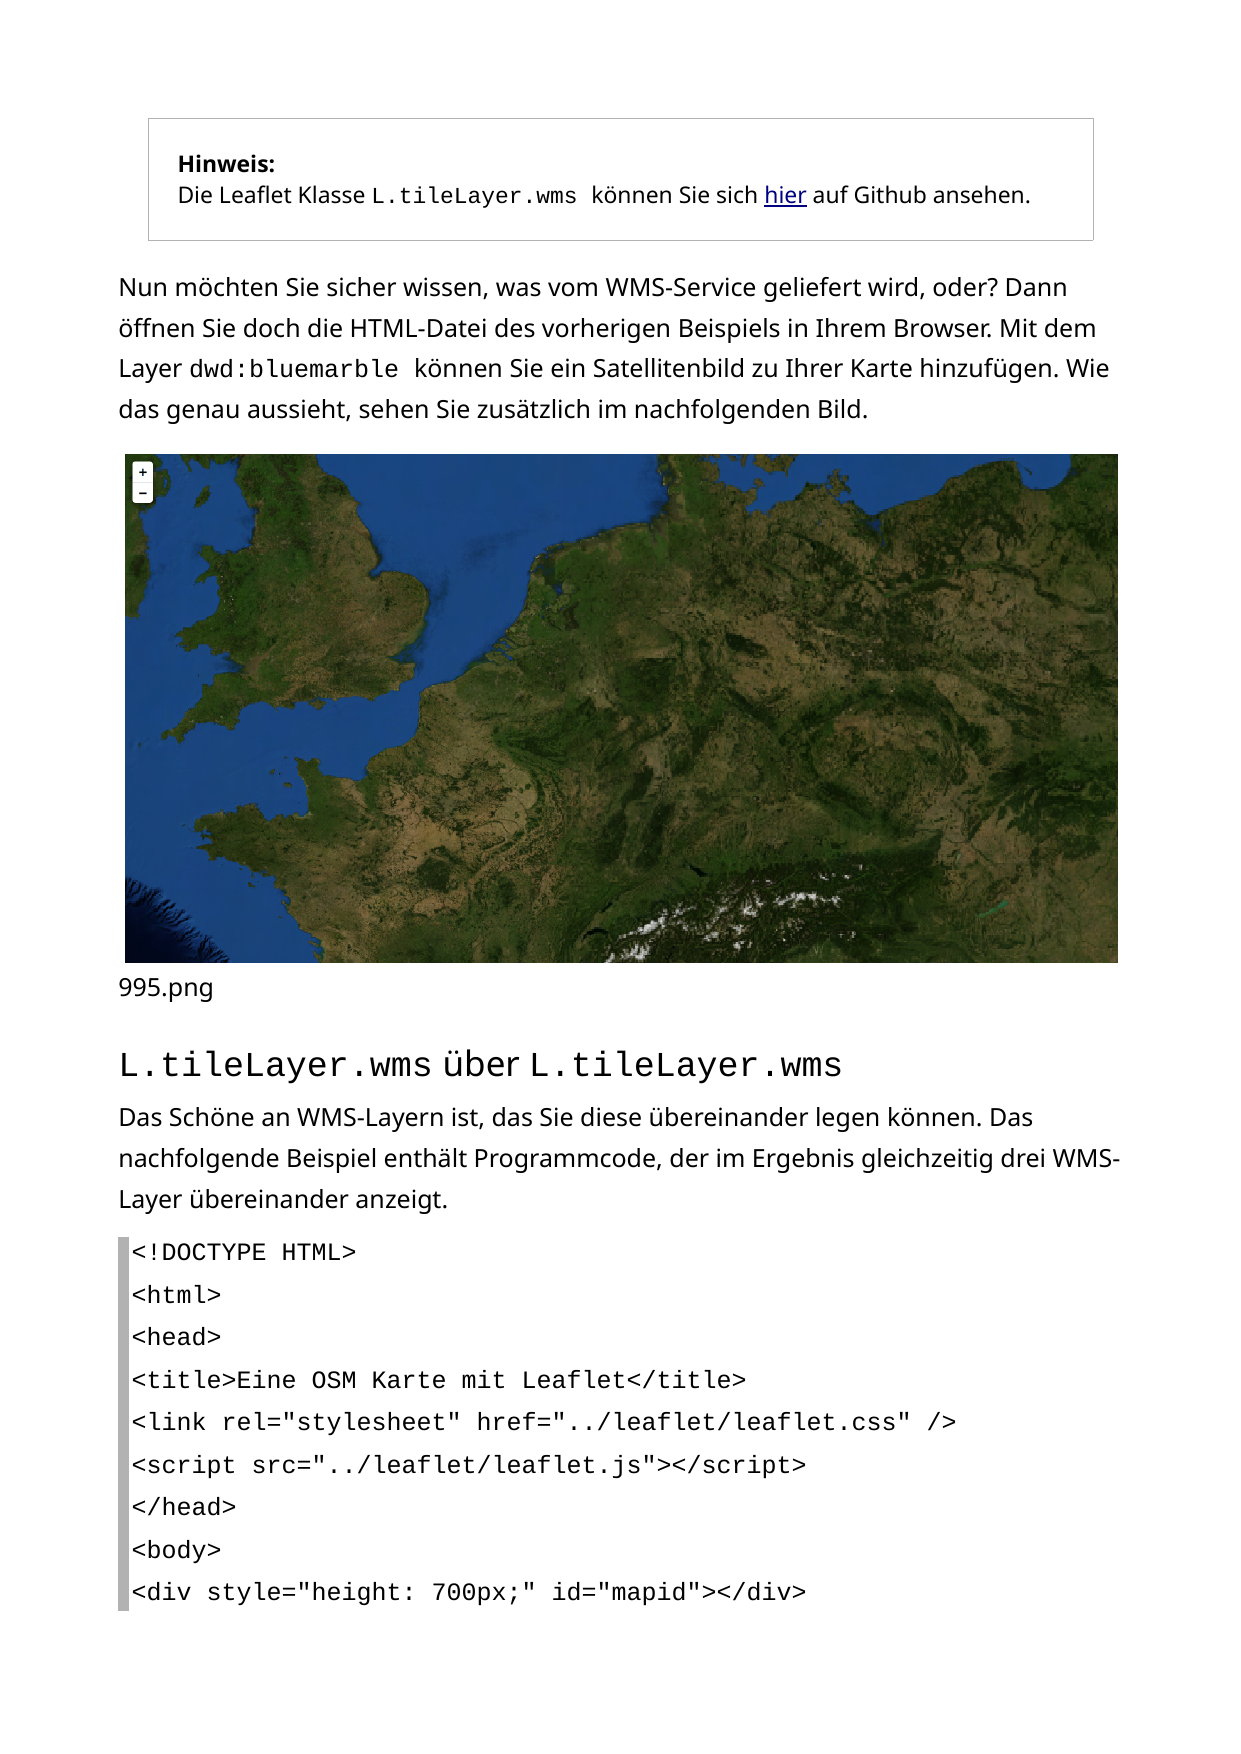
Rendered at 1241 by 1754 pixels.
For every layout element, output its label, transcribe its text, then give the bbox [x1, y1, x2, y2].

text <html> [129, 1279, 1122, 1311]
text <div style="height: 700px;" id="mapid"></div> [129, 1577, 1122, 1611]
text <link rel="stylesheet" href="../leaflet/leaflet.css" /> [129, 1407, 1122, 1438]
text 995.png [118, 963, 1122, 1003]
text Das Schöne an WMS-Layern ist, das Sie diese übereinander legen können. Das nachfolgende Beispiel enthält Programmcode, der im Ergebnis gleichzeitig drei WMS-Layer übereinander anzeigt. [118, 1100, 1122, 1216]
text </head> [129, 1492, 1122, 1523]
text <head> [129, 1322, 1122, 1353]
subtitle L.tileLayer.wms über L.tileLayer.wms [118, 1039, 1122, 1087]
text <body> [129, 1534, 1122, 1566]
text Nun möchten Sie sicher wissen, was vom WMS-Service geliefert wird, oder? Dann öffnen Sie doch die HTML-Datei des vorherigen Beispiels in Ihrem Browser. Mit dem Layer dwd:bluemarble können Sie ein Satellitenbild zu Ihrer Karte hinzufügen. Wie das genau aussieht, sehen Sie zusätzlich im nachfolgenden Bild. [118, 269, 1122, 426]
text <script src="../leaflet/leaflet.js"></script> [129, 1449, 1122, 1481]
text <title>Eine OSM Karte mit Leaflet</title> [129, 1364, 1122, 1396]
text <!DOCTYPE HTML> [129, 1237, 1122, 1268]
picture [118, 447, 1123, 963]
text Hinweis: Die Leaflet Klasse L.tileLayer.wms können Sie sich hier auf Github ansehen. [149, 119, 1093, 240]
